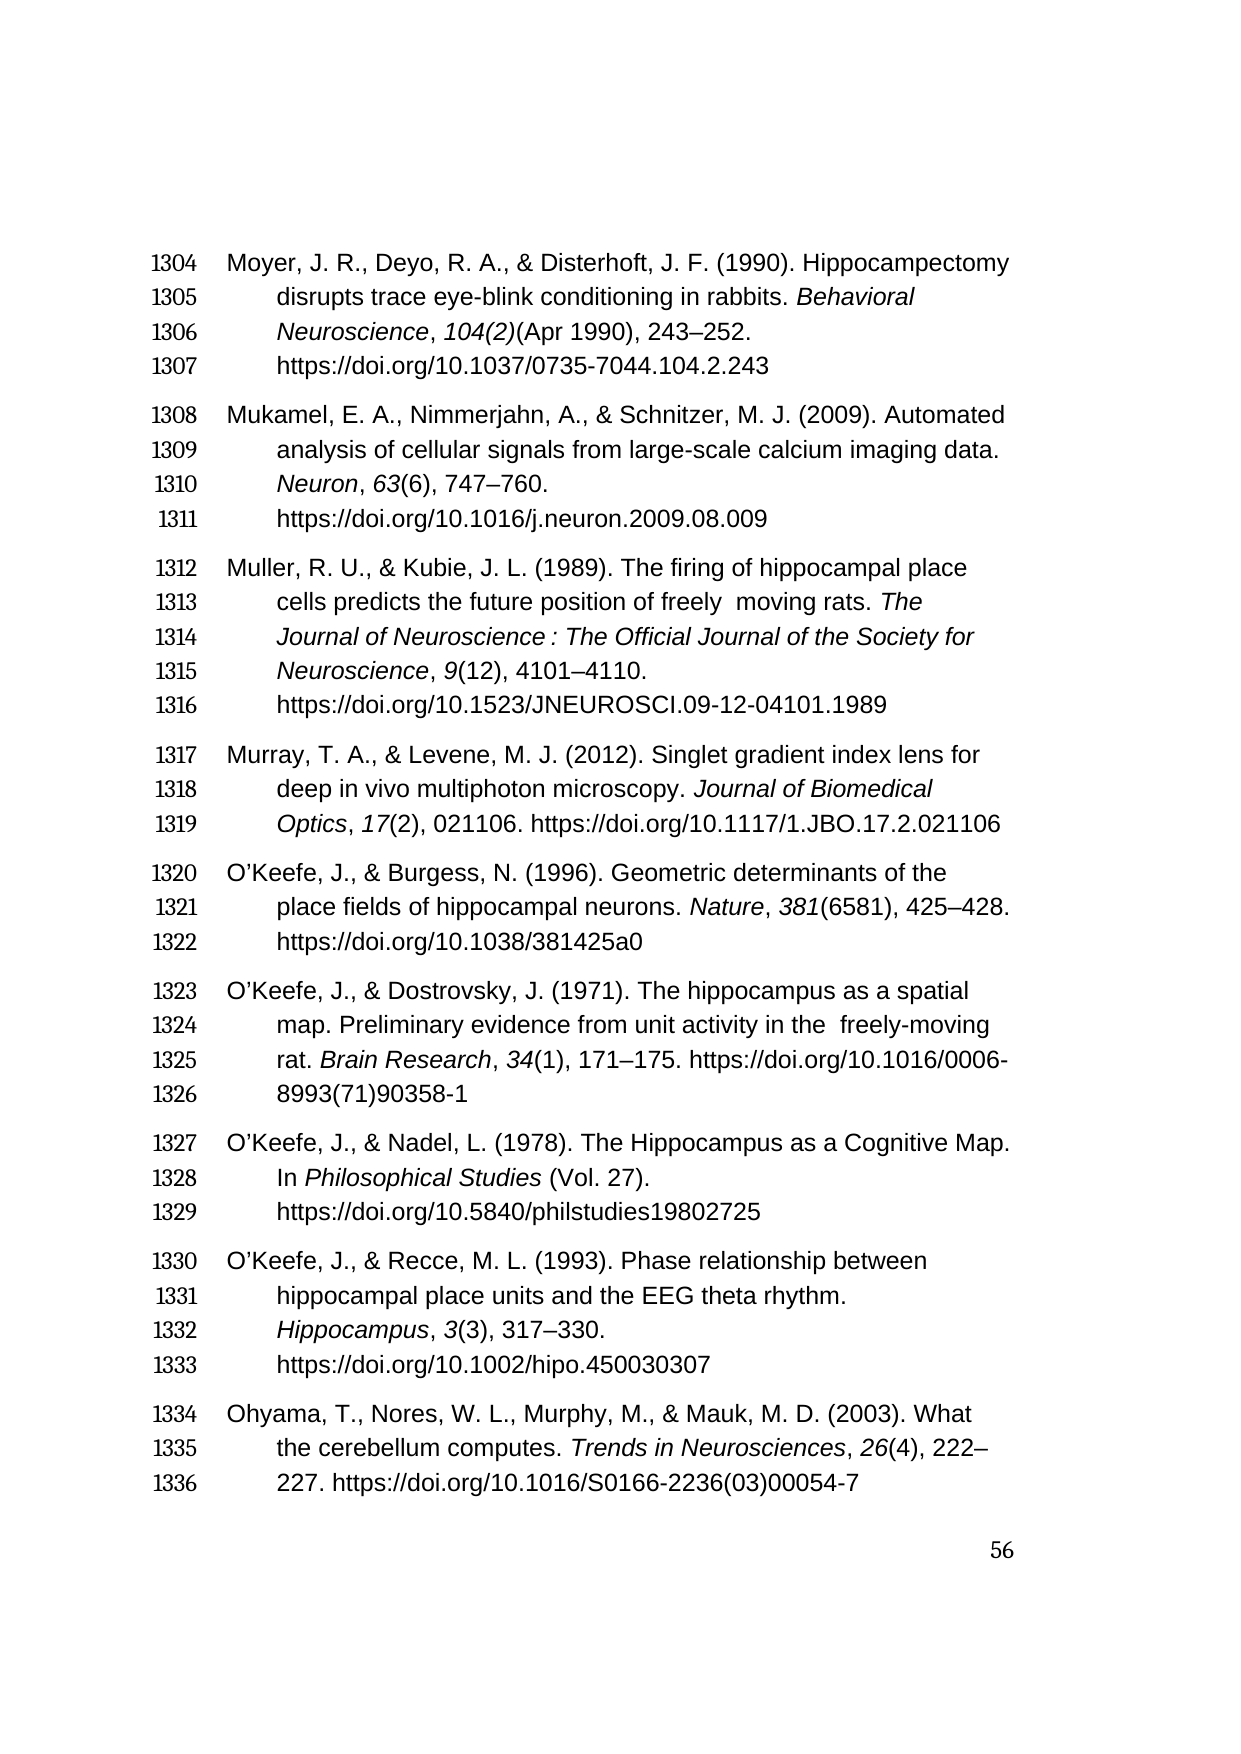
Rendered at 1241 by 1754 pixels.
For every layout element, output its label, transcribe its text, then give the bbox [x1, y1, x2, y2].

text O’Keefe, J., & Nadel, L. (1978). The Hippocampus as a Cognitive Map. In Philosophical Studies (Vol. 27). https://doi.org/10.5840/philstudies19802725 [226, 1128, 1014, 1226]
text O’Keefe, J., & Dostrovsky, J. (1971). The hippocampus as a spatial map. Preliminary evidence from unit activity in the freely-moving rat. Brain Research, 34(1), 171–175. https://doi.org/10.1016/0006-8993(71)90358-1 [226, 976, 1014, 1108]
text Ohyama, T., Nores, W. L., Murphy, M., & Mauk, M. D. (2003). What the cerebellum computes. Trends in Neurosciences, 26(4), 222–227. https://doi.org/10.1016/S0166-2236(03)00054-7 [226, 1399, 1014, 1496]
text O’Keefe, J., & Recce, M. L. (1993). Phase relationship between hippocampal place units and the EEG theta rhythm. Hippocampus, 3(3), 317–330. https://doi.org/10.1002/hipo.450030307 [226, 1246, 1014, 1378]
text O’Keefe, J., & Burgess, N. (1996). Geometric determinants of the place fields of hippocampal neurons. Nature, 381(6581), 425–428. https://doi.org/10.1038/381425a0 [226, 858, 1014, 955]
text Muller, R. U., & Kubie, J. L. (1989). The firing of hippocampal place cells predicts the future position of freely moving rats. The Journal of Neuroscience : The Official Journal of the Society for Neuroscience, 9(12), 4101–4110. https://doi.org/10.1523/JNEUROSCI.09-12-04101.1989 [226, 553, 1014, 719]
text Mukamel, E. A., Nimmerjahn, A., & Schnitzer, M. J. (2009). Automated analysis of cellular signals from large-scale calcium imaging data. Neuron, 63(6), 747–760. https://doi.org/10.1016/j.neuron.2009.08.009 [226, 400, 1014, 532]
text Moyer, J. R., Deyo, R. A., & Disterhoft, J. F. (1990). Hippocampectomy disrupts trace eye-blink conditioning in rabbits. Behavioral Neuroscience, 104(2)(Apr 1990), 243–252. https://doi.org/10.1037/0735-7044.104.2.243 [226, 248, 1014, 380]
text Murray, T. A., & Levene, M. J. (2012). Singlet gradient index lens for deep in vivo multiphoton microscopy. Journal of Biomedical Optics, 17(2), 021106. https://doi.org/10.1117/1.JBO.17.2.021106 [226, 739, 1014, 837]
